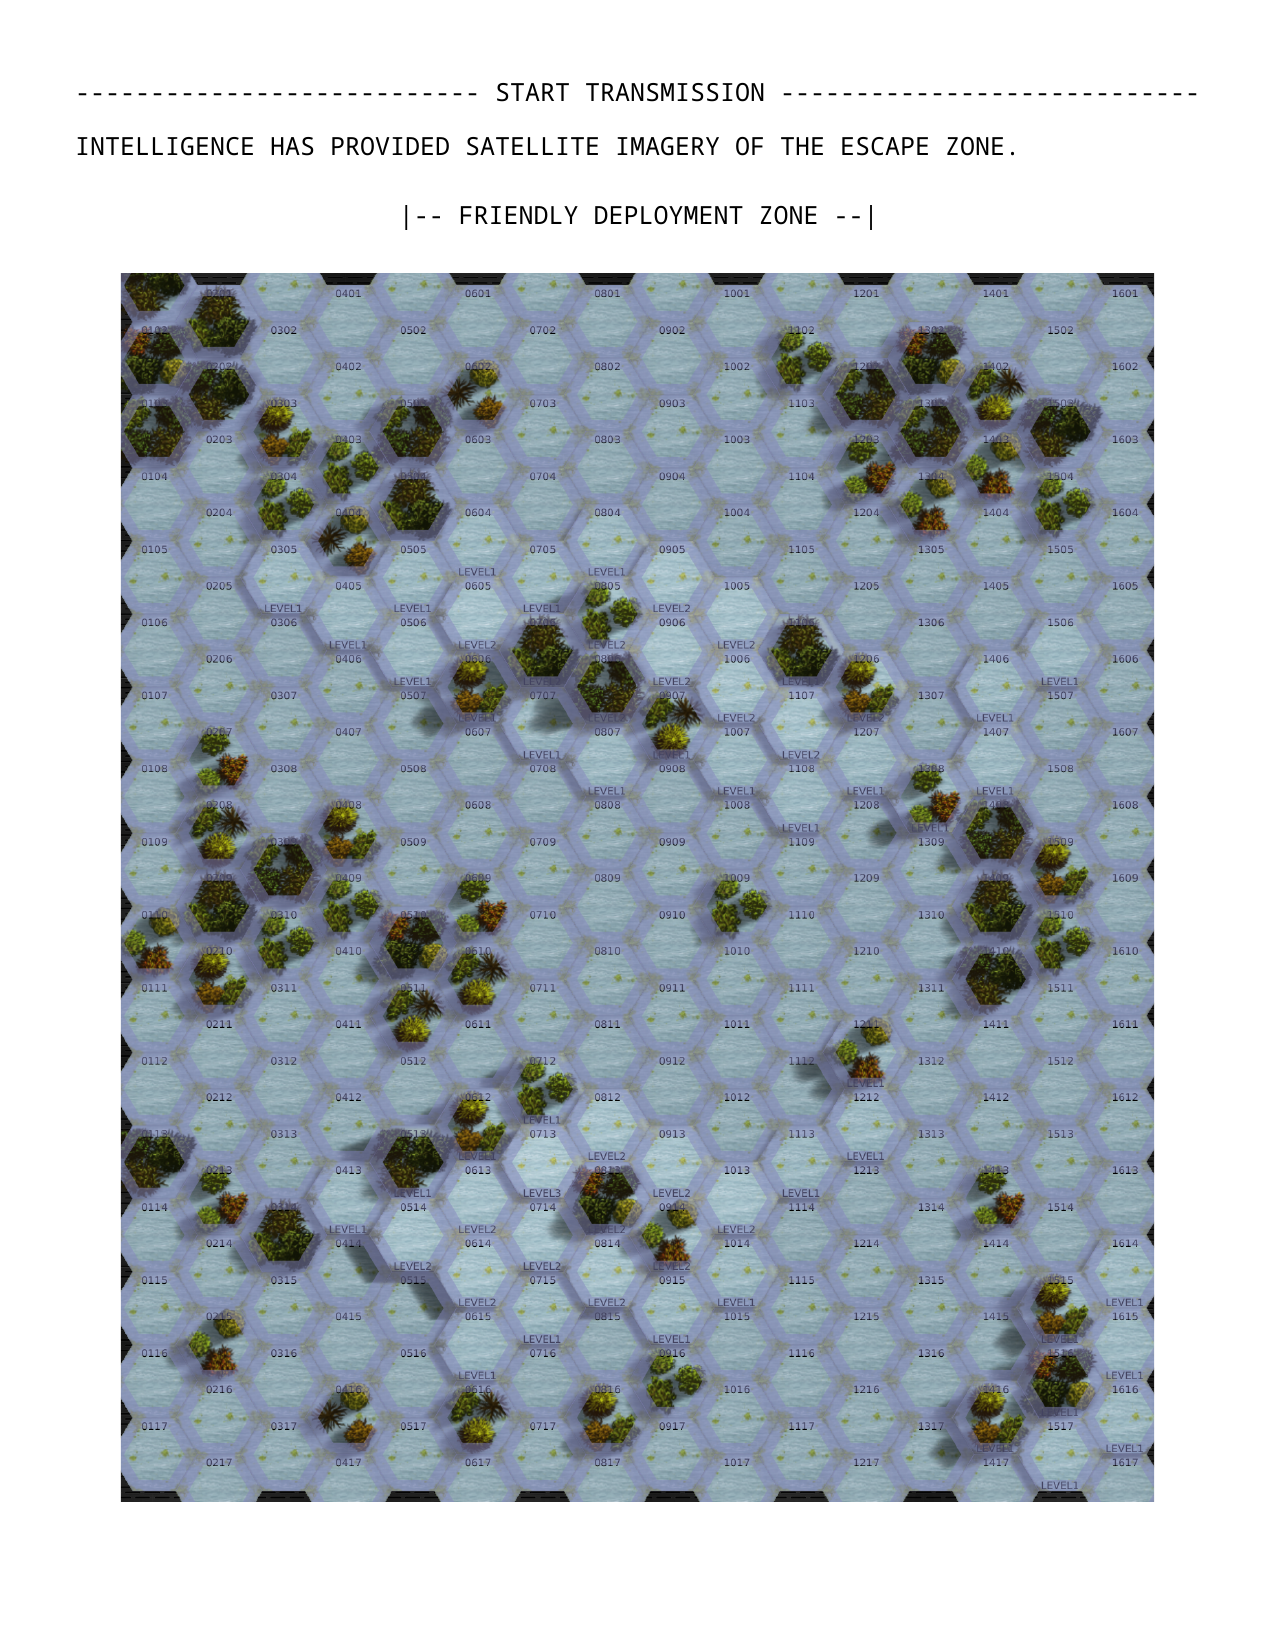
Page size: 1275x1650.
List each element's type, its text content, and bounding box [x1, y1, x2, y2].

text INTELLIGENCE HAS PROVIDED SATELLITE IMAGERY OF THE ESCAPE ZONE. [75, 128, 1200, 162]
picture [120, 273, 1155, 1502]
text --------------------------- START TRANSMISSION ---------------------------- [75, 75, 1200, 109]
